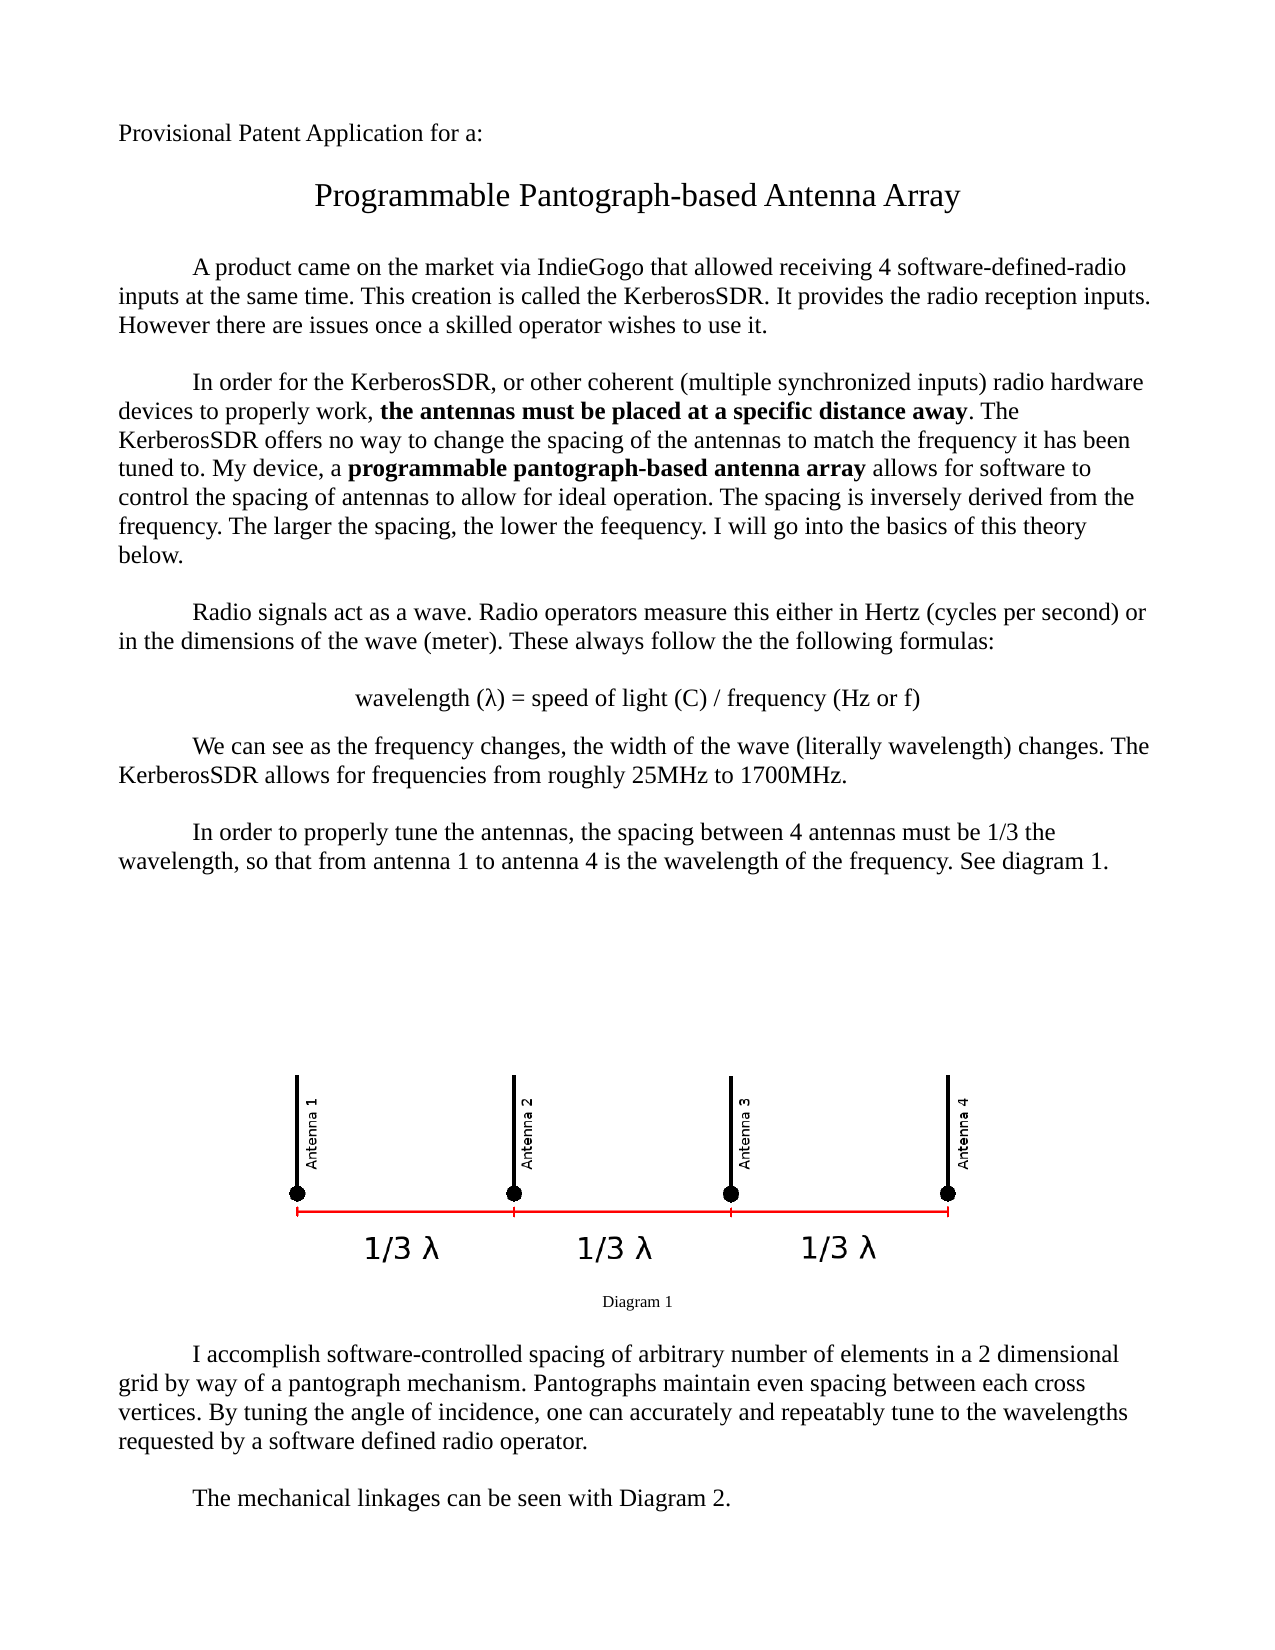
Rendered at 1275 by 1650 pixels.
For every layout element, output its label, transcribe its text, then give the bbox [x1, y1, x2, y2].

text Diagram 1 [118, 904, 1157, 1311]
text We can see as the frequency changes, the width of the wave (literally wavelength) changes. The KerberosSDR allows for frequencies from roughly 25MHz to 1700MHz. [118, 731, 1157, 789]
text A product came on the market via IndieGogo that allowed receiving 4 software-defined-radio inputs at the same time. This creation is called the KerberosSDR. It provides the radio reception inputs. However there are issues once a skilled operator wishes to use it. [118, 252, 1157, 338]
text The mechanical linkages can be seen with Diagram 2. [118, 1483, 1157, 1512]
text Programmable Pantograph-based Antenna Array [118, 176, 1157, 214]
text In order to properly tune the antennas, the spacing between 4 antennas must be 1/3 the wavelength, so that from antenna 1 to antenna 4 is the wavelength of the frequency. See diagram 1. [118, 817, 1157, 875]
text Radio signals act as a wave. Radio operators measure this either in Hertz (cycles per second) or in the dimensions of the wave (meter). These always follow the the following formulas: [118, 597, 1157, 655]
text Provisional Patent Application for a: [118, 118, 1157, 147]
text In order for the KerberosSDR, or other coherent (multiple synchronized inputs) radio hardware devices to properly work, the antennas must be placed at a specific distance away. The KerberosSDR offers no way to change the spacing of the antennas to match the frequency it has been tuned to. My device, a programmable pantograph-based antenna array allows for software to control the spacing of antennas to allow for ideal operation. The spacing is inversely derived from the frequency. The larger the spacing, the lower the feequency. I will go into the basics of this theory below. [118, 367, 1157, 568]
text wavelength (λ) = speed of light (C) / frequency (Hz or f) [118, 683, 1157, 712]
text I accomplish software-controlled spacing of arbitrary number of elements in a 2 dimensional grid by way of a pantograph mechanism. Pantographs maintain even spacing between each cross vertices. By tuning the angle of incidence, one can accurately and repeatably tune to the wavelengths requested by a software defined radio operator. [118, 1339, 1157, 1454]
picture [232, 903, 1043, 1292]
